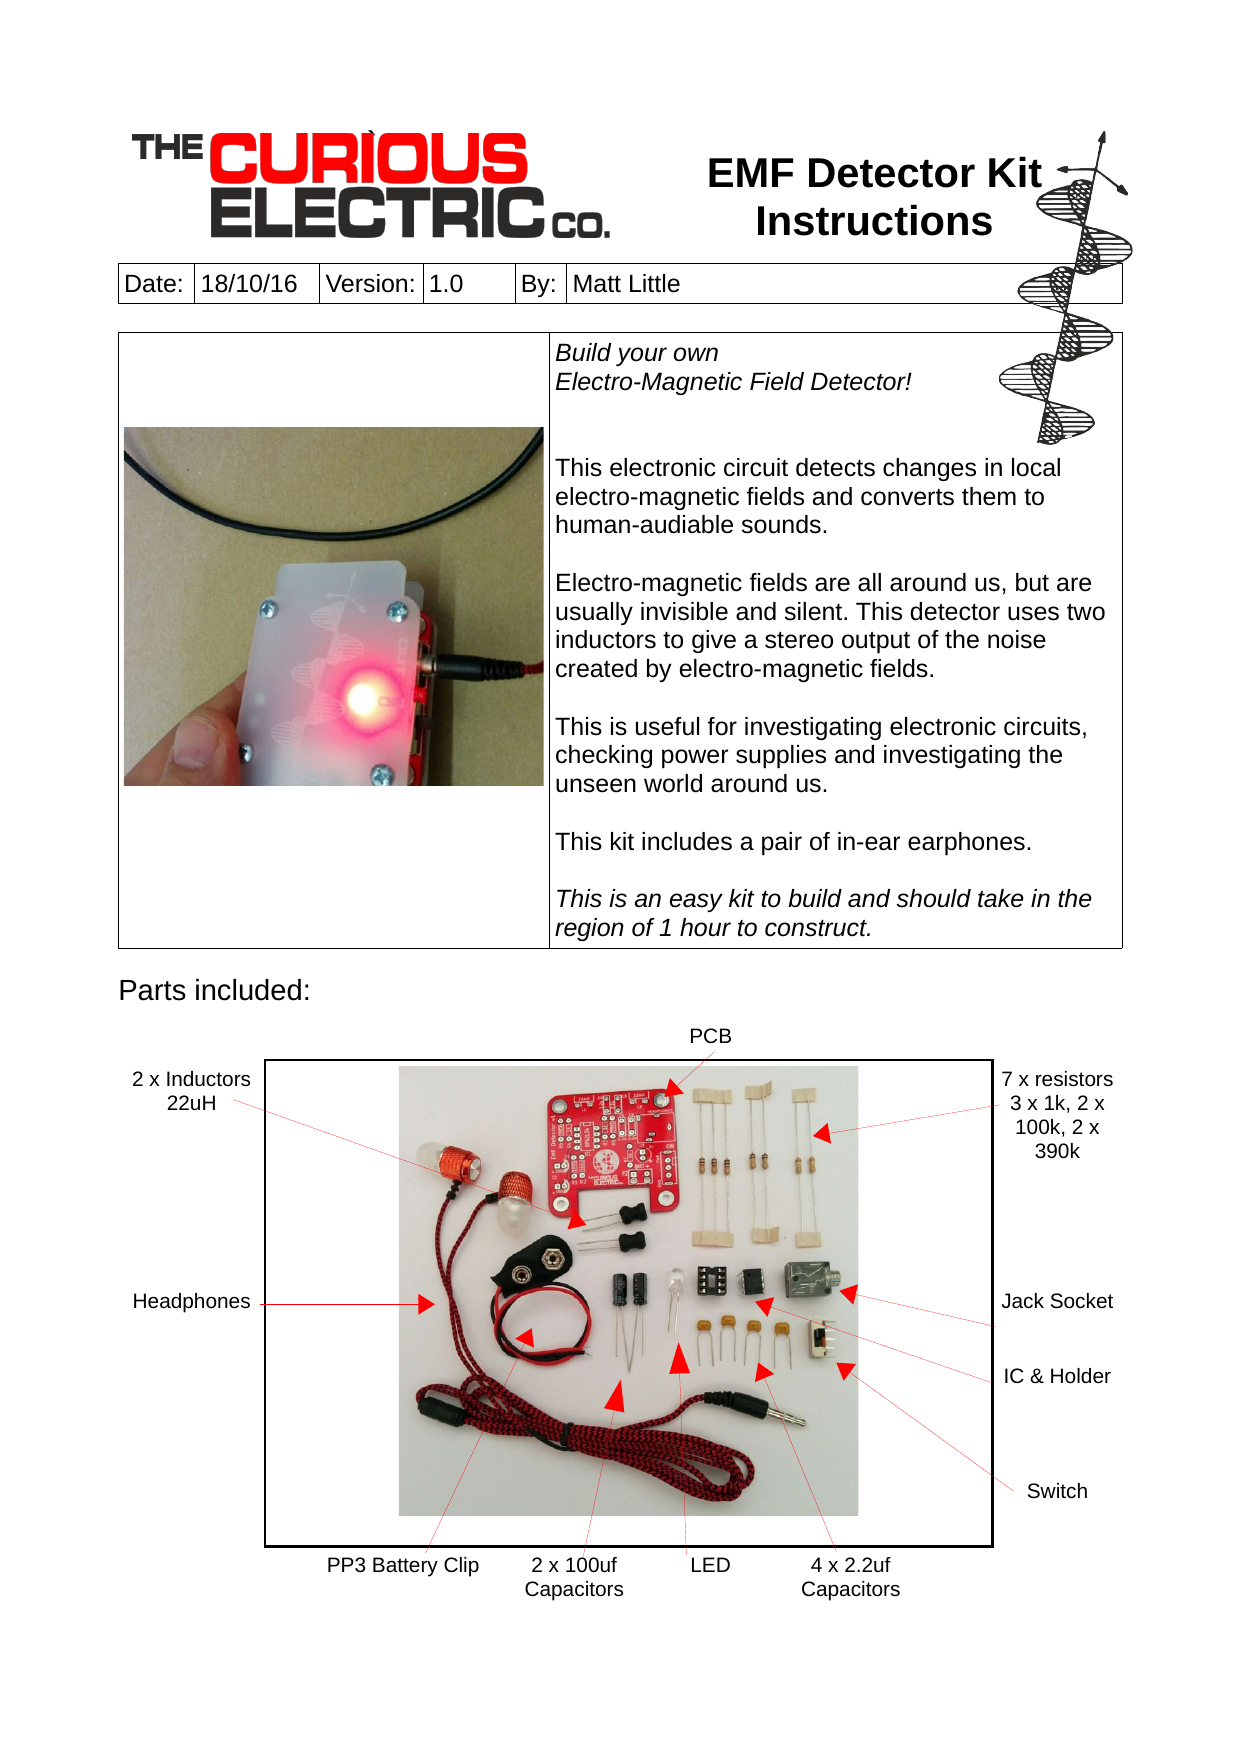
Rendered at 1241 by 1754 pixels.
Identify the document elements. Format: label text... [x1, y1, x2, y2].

table_cell [118, 1393, 264, 1471]
table_header [780, 1019, 921, 1059]
table_header PCB [641, 1019, 780, 1059]
table_header EMF Detector Kit Instructions [626, 118, 1123, 263]
table_cell [118, 1243, 264, 1281]
table_header [921, 1019, 992, 1059]
table_cell [266, 1112, 398, 1304]
table_cell Headphones [118, 1281, 264, 1356]
table_header [382, 1019, 641, 1059]
table_cell [118, 1545, 265, 1607]
table_header 1.0 [424, 264, 515, 303]
table_cell LED [641, 1548, 780, 1607]
table_cell [701, 1061, 991, 1128]
table_cell [994, 1434, 1122, 1471]
table_cell [266, 1061, 703, 1157]
picture [132, 133, 610, 238]
table_header Build your own Electro-Magnetic Field Detector! This electronic circuit detects changes in local electro-magnetic fields and converts them to human-audiable sounds. Electro-magnetic fields are all around us, but are usually invisible and silent. This detector uses two inductors to give a stereo output of the noise created by electro-magnetic fields. This is useful for investigating electronic circuits, checking power supplies and investigating the unseen world around us. This kit includes a pair of in-ear earphones. This is an easy kit to build and should take in the region of 1 hour to construct. [550, 333, 1122, 947]
table_header Date: [119, 264, 194, 303]
table_cell IC & Holder [994, 1356, 1122, 1393]
table_cell [994, 1318, 1122, 1356]
table_cell [993, 1545, 1122, 1607]
table_header [299, 1019, 382, 1059]
table_cell [994, 1206, 1122, 1243]
table_header [993, 1019, 1122, 1059]
picture [398, 1066, 859, 1516]
table_cell 2 x Inductors 22uH [118, 1059, 264, 1243]
table_cell [859, 1338, 991, 1473]
table_cell [118, 1471, 264, 1545]
table_cell [265, 1548, 299, 1607]
table_cell [921, 1548, 992, 1607]
table_cell [686, 1516, 833, 1545]
table_cell [994, 1168, 1122, 1206]
picture [998, 131, 1133, 445]
table_header By: [516, 264, 566, 303]
table_cell [994, 1243, 1122, 1281]
table_header 18/10/16 [195, 264, 319, 303]
subtitle Parts included: [118, 972, 1122, 1006]
table_cell [118, 1356, 264, 1393]
table_cell PP3 Battery Clip [299, 1548, 507, 1607]
table_cell [266, 1305, 442, 1545]
table_header [119, 333, 549, 947]
table_header Version: [320, 264, 423, 303]
table_header [118, 1019, 265, 1059]
table_cell 4 x 2.2uf Capacitors [780, 1548, 921, 1607]
table_cell [994, 1393, 1122, 1434]
table_cell [586, 1516, 685, 1545]
table_cell [859, 1296, 991, 1381]
table_header Matt Little [567, 264, 998, 303]
table_cell [859, 1107, 991, 1325]
table_cell 7 x resistors 3 x 1k, 2 x 100k, 2 x 390k [994, 1059, 1122, 1168]
table_cell [430, 1516, 591, 1545]
table_cell Switch [994, 1471, 1122, 1545]
table_cell [823, 1380, 991, 1545]
table_header [265, 1019, 299, 1059]
picture [123, 427, 544, 786]
table_cell Jack Socket [994, 1281, 1122, 1318]
table_cell 2 x 100uf Capacitors [507, 1548, 641, 1607]
table_header ` [118, 118, 626, 263]
